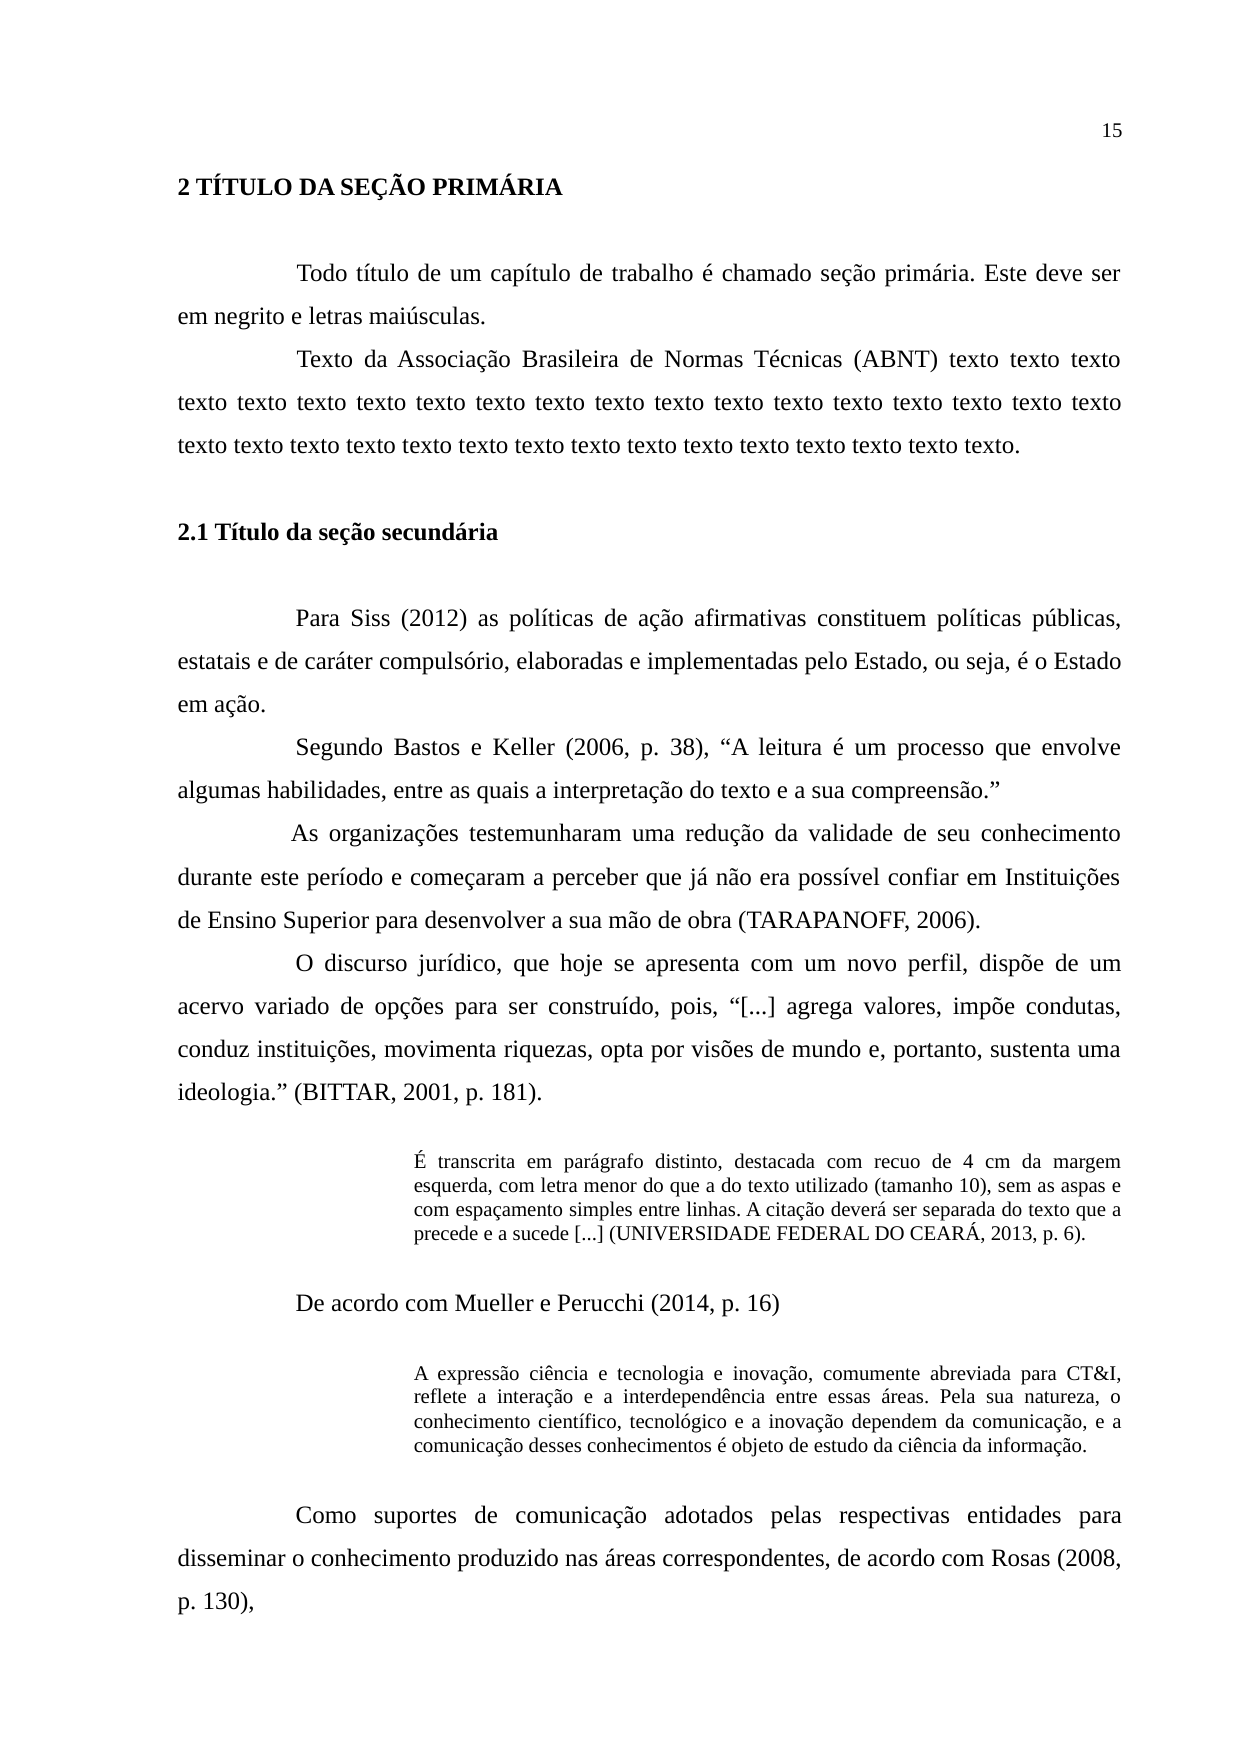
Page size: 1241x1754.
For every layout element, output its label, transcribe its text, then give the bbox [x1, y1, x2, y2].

text É transcrita em parágrafo distinto, destacada com recuo de 4 cm da margem esquerda, com letra menor do que a do texto utilizado (tamanho 10), sem as aspas e com espaçamento simples entre linhas. A citação deverá ser separada do texto que a precede e a sucede [...] (UNIVERSIDADE FEDERAL DO CEARÁ, 2013, p. 6). [413, 1149, 1122, 1245]
text As organizações testemunharam uma redução da validade de seu conhecimento durante este período e começaram a perceber que já não era possível confiar em Instituições de Ensino Superior para desenvolver a sua mão de obra (TARAPANOFF, 2006). [177, 818, 1122, 933]
text O discurso jurídico, que hoje se apresenta com um novo perfil, dispõe de um acervo variado de opções para ser construído, pois, “[...] agrega valores, impõe condutas, conduz instituições, movimenta riquezas, opta por visões de mundo e, portanto, sustenta uma ideologia.” (BITTAR, 2001, p. 181). [177, 948, 1122, 1106]
text Todo título de um capítulo de trabalho é chamado seção primária. Este deve ser em negrito e letras maiúsculas. [177, 258, 1122, 330]
text 2 TÍTULO DA SEÇÃO PRIMÁRIA [177, 172, 1122, 200]
text Para Siss (2012) as políticas de ação afirmativas constituem políticas públicas, estatais e de caráter compulsório, elaboradas e implementadas pelo Estado, ou seja, é o Estado em ação. [177, 603, 1122, 718]
text Segundo Bastos e Keller (2006, p. 38), “A leitura é um processo que envolve algumas habilidades, entre as quais a interpretação do texto e a sua compreensão.” [177, 732, 1122, 804]
text Como suportes de comunicação adotados pelas respectivas entidades para disseminar o conhecimento produzido nas áreas correspondentes, de acordo com Rosas (2008, p. 130), [177, 1500, 1122, 1615]
text De acordo com Mueller e Perucchi (2014, p. 16) [177, 1288, 1122, 1317]
text Texto da Associação Brasileira de Normas Técnicas (ABNT) texto texto texto texto texto texto texto texto texto texto texto texto texto texto texto texto texto texto texto texto texto texto texto texto texto texto texto texto texto texto texto texto texto texto. [177, 344, 1122, 459]
text 2.1 Título da seção secundária [177, 517, 1122, 545]
text A expressão ciência e tecnologia e inovação, comumente abreviada para CT&I, reflete a interação e a interdependência entre essas áreas. Pela sua natureza, o conhecimento científico, tecnológico e a inovação dependem da comunicação, e a comunicação desses conhecimentos é objeto de estudo da ciência da informação. [413, 1360, 1122, 1457]
